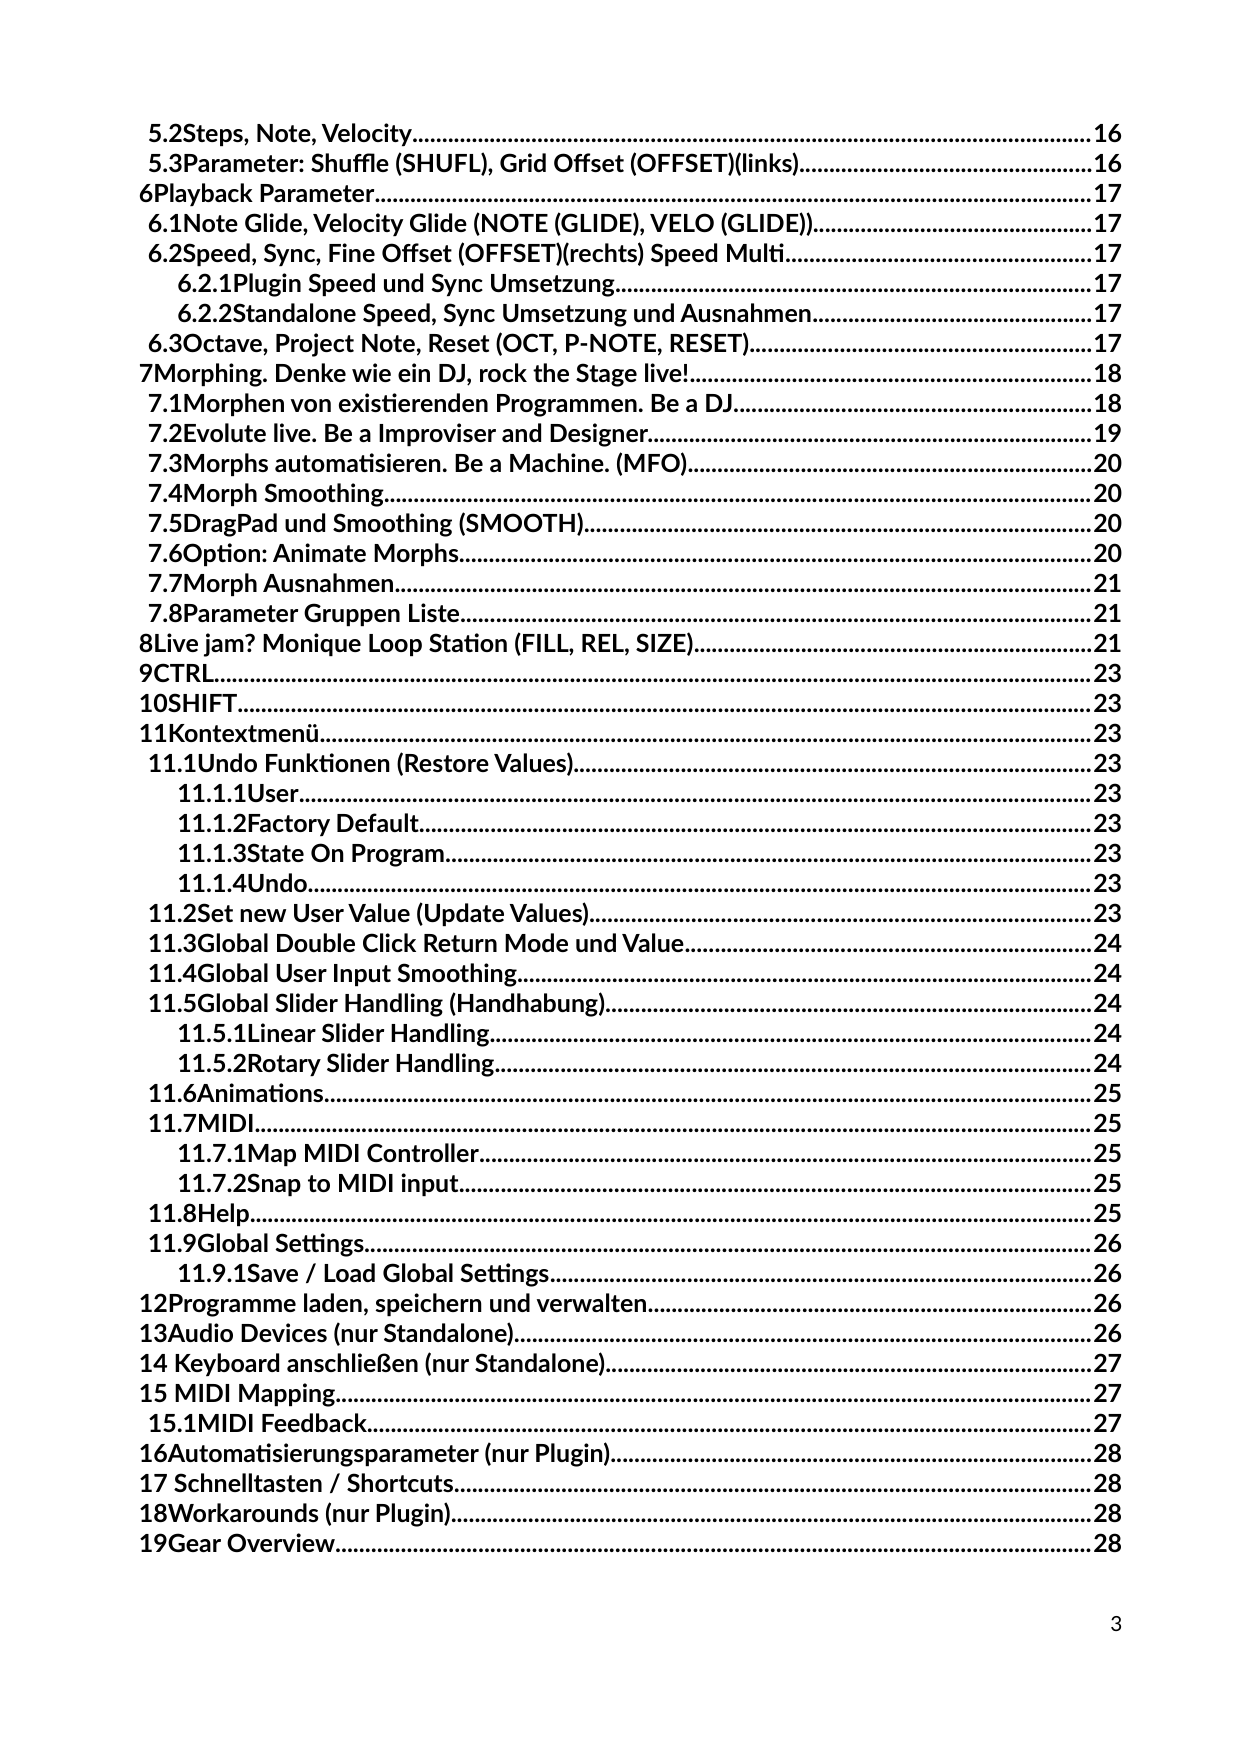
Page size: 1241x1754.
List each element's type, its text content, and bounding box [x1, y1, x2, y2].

text 18Workarounds (nur Plugin) 28 [118, 1498, 1122, 1528]
text 15 MIDI Mapping 27 [118, 1378, 1122, 1408]
text 7.2Evolute live. Be a Improviser and Designer. 19 [148, 418, 1122, 448]
text 12Programme laden, speichern und verwalten 26 [118, 1288, 1122, 1318]
text 10SHIFT 23 [118, 688, 1122, 718]
text 11.1.1User 23 [177, 778, 1122, 808]
text 11.7.1Map MIDI Controller 25 [177, 1138, 1122, 1168]
text 6Playback Parameter 17 [118, 178, 1122, 208]
text 17 Schnelltasten / Shortcuts 28 [118, 1468, 1122, 1498]
text 6.2.2Standalone Speed, Sync Umsetzung und Ausnahmen 17 [177, 298, 1122, 328]
text 7.1Morphen von existierenden Programmen. Be a DJ. 18 [148, 388, 1122, 418]
text 11.1Undo Funktionen (Restore Values) 23 [148, 748, 1122, 778]
text 11.5.1Linear Slider Handling 24 [177, 1018, 1122, 1048]
text 5.3Parameter: Shuffle (SHUFL), Grid Offset (OFFSET)(links) 16 [148, 148, 1122, 178]
text 5.2Steps, Note, Velocity 16 [148, 118, 1122, 148]
text 11.1.4Undo 23 [177, 868, 1122, 898]
text 6.2.1Plugin Speed und Sync Umsetzung 17 [177, 268, 1122, 298]
text 6.1Note Glide, Velocity Glide (NOTE (GLIDE), VELO (GLIDE)) 17 [148, 208, 1122, 238]
text 13Audio Devices (nur Standalone) 26 [118, 1318, 1122, 1348]
text 11.8Help 25 [148, 1198, 1122, 1228]
text 6.3Octave, Project Note, Reset (OCT, P-NOTE, RESET) 17 [148, 328, 1122, 358]
text 11.6Animations 25 [148, 1078, 1122, 1108]
text 6.2Speed, Sync, Fine Offset (OFFSET)(rechts) Speed Multi 17 [148, 238, 1122, 268]
text 11.1.2Factory Default 23 [177, 808, 1122, 838]
text 16Automatisierungsparameter (nur Plugin) 28 [118, 1438, 1122, 1468]
text 7.5DragPad und Smoothing (SMOOTH) 20 [148, 508, 1122, 538]
text 11.7.2Snap to MIDI input 25 [177, 1168, 1122, 1198]
text 11.2Set new User Value (Update Values) 23 [148, 898, 1122, 928]
text 7.4Morph Smoothing 20 [148, 478, 1122, 508]
text 11Kontextmenü 23 [118, 718, 1122, 748]
text 7Morphing. Denke wie ein DJ, rock the Stage live! 18 [118, 358, 1122, 388]
text 7.6Option: Animate Morphs 20 [148, 538, 1122, 568]
text 8Live jam? Monique Loop Station (FILL, REL, SIZE) 21 [118, 628, 1122, 658]
text 11.5.2Rotary Slider Handling 24 [177, 1048, 1122, 1078]
text 11.7MIDI 25 [148, 1108, 1122, 1138]
text 7.3Morphs automatisieren. Be a Machine. (MFO) 20 [148, 448, 1122, 478]
text 7.8Parameter Gruppen Liste 21 [148, 598, 1122, 628]
text 7.7Morph Ausnahmen 21 [148, 568, 1122, 598]
text 14 Keyboard anschließen (nur Standalone) 27 [118, 1348, 1122, 1378]
text 11.4Global User Input Smoothing 24 [148, 958, 1122, 988]
text 11.9Global Settings 26 [148, 1228, 1122, 1258]
text 11.1.3State On Program 23 [177, 838, 1122, 868]
text 15.1MIDI Feedback 27 [148, 1408, 1122, 1438]
text 11.5Global Slider Handling (Handhabung) 24 [148, 988, 1122, 1018]
text 11.3Global Double Click Return Mode und Value 24 [148, 928, 1122, 958]
text 11.9.1Save / Load Global Settings 26 [177, 1258, 1122, 1288]
text 9CTRL 23 [118, 658, 1122, 688]
text 19Gear Overview 28 [118, 1528, 1122, 1558]
